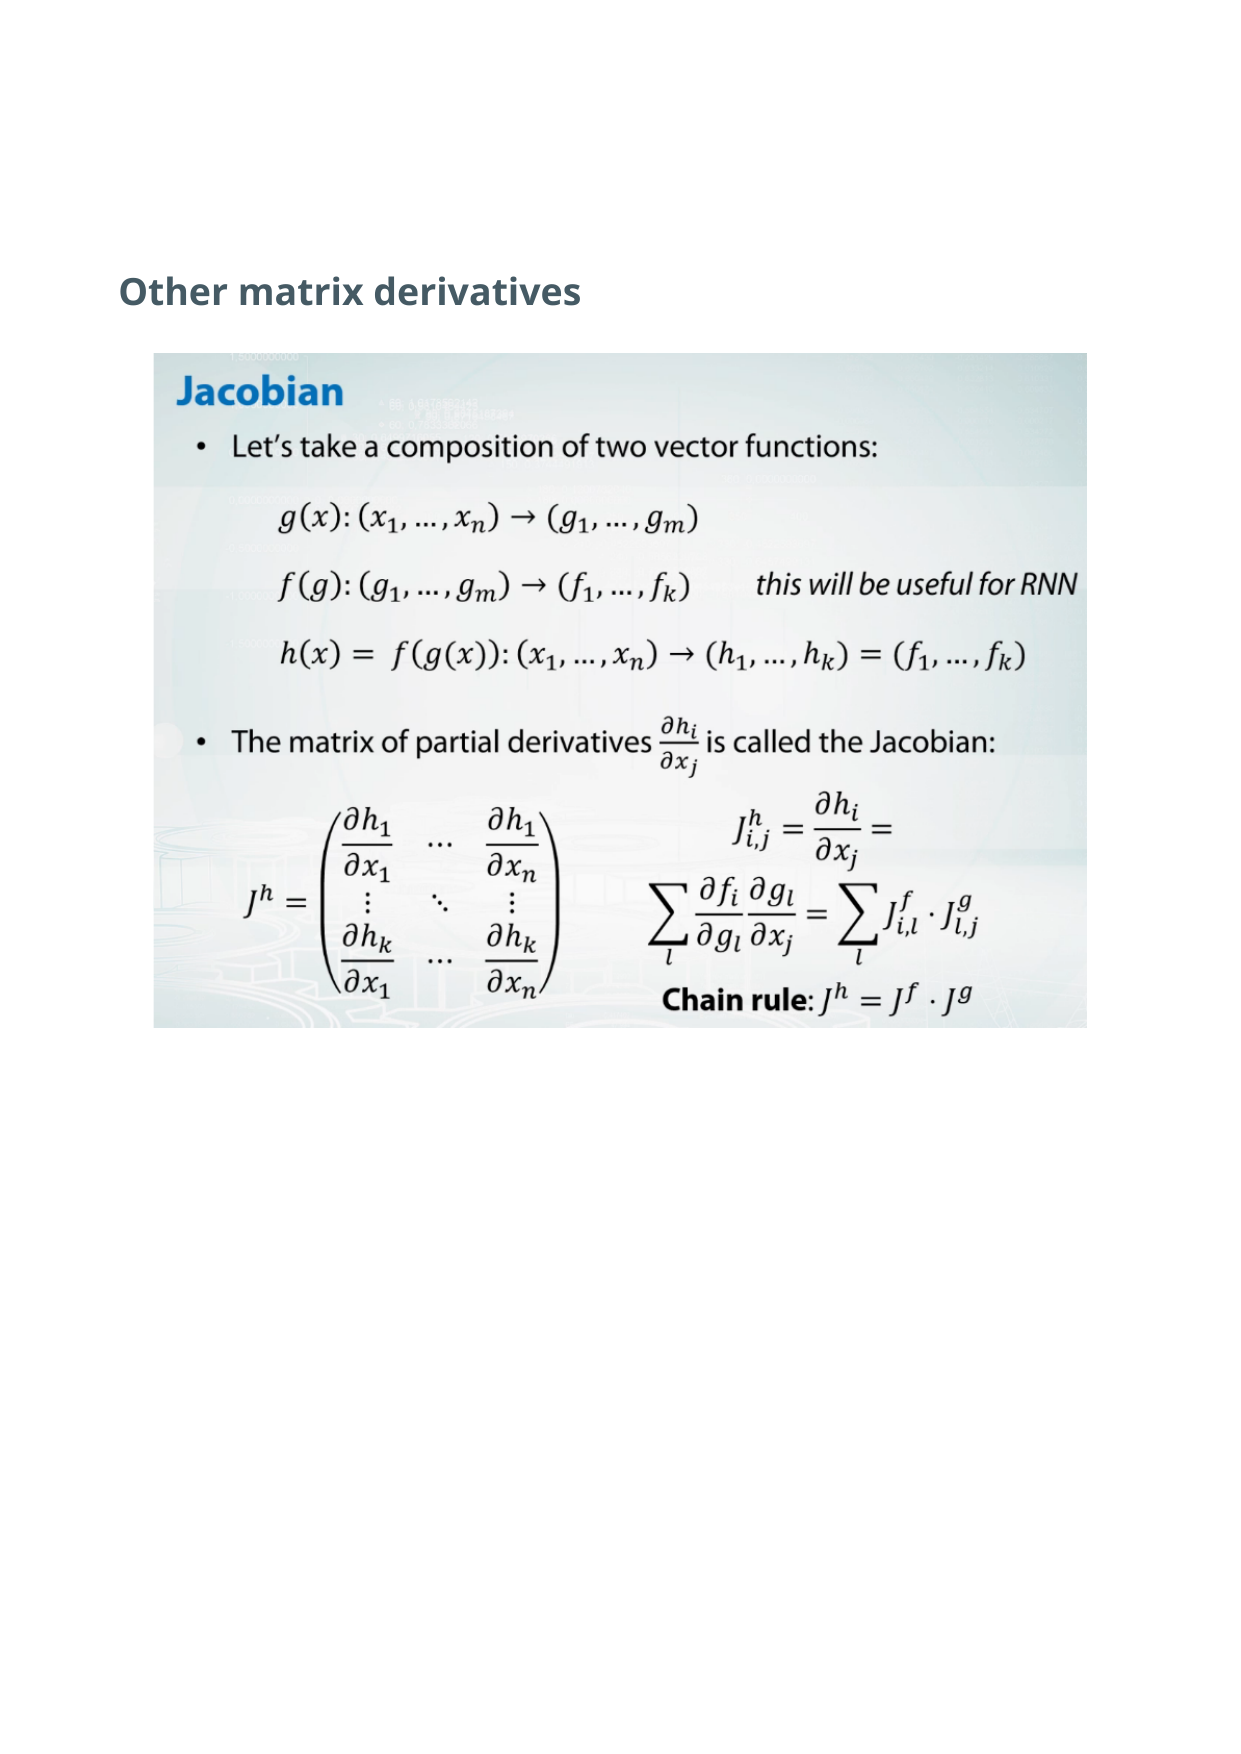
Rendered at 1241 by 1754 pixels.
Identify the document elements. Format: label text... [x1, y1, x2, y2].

picture [153, 353, 1087, 1028]
subtitle Other matrix derivatives [118, 265, 1122, 316]
